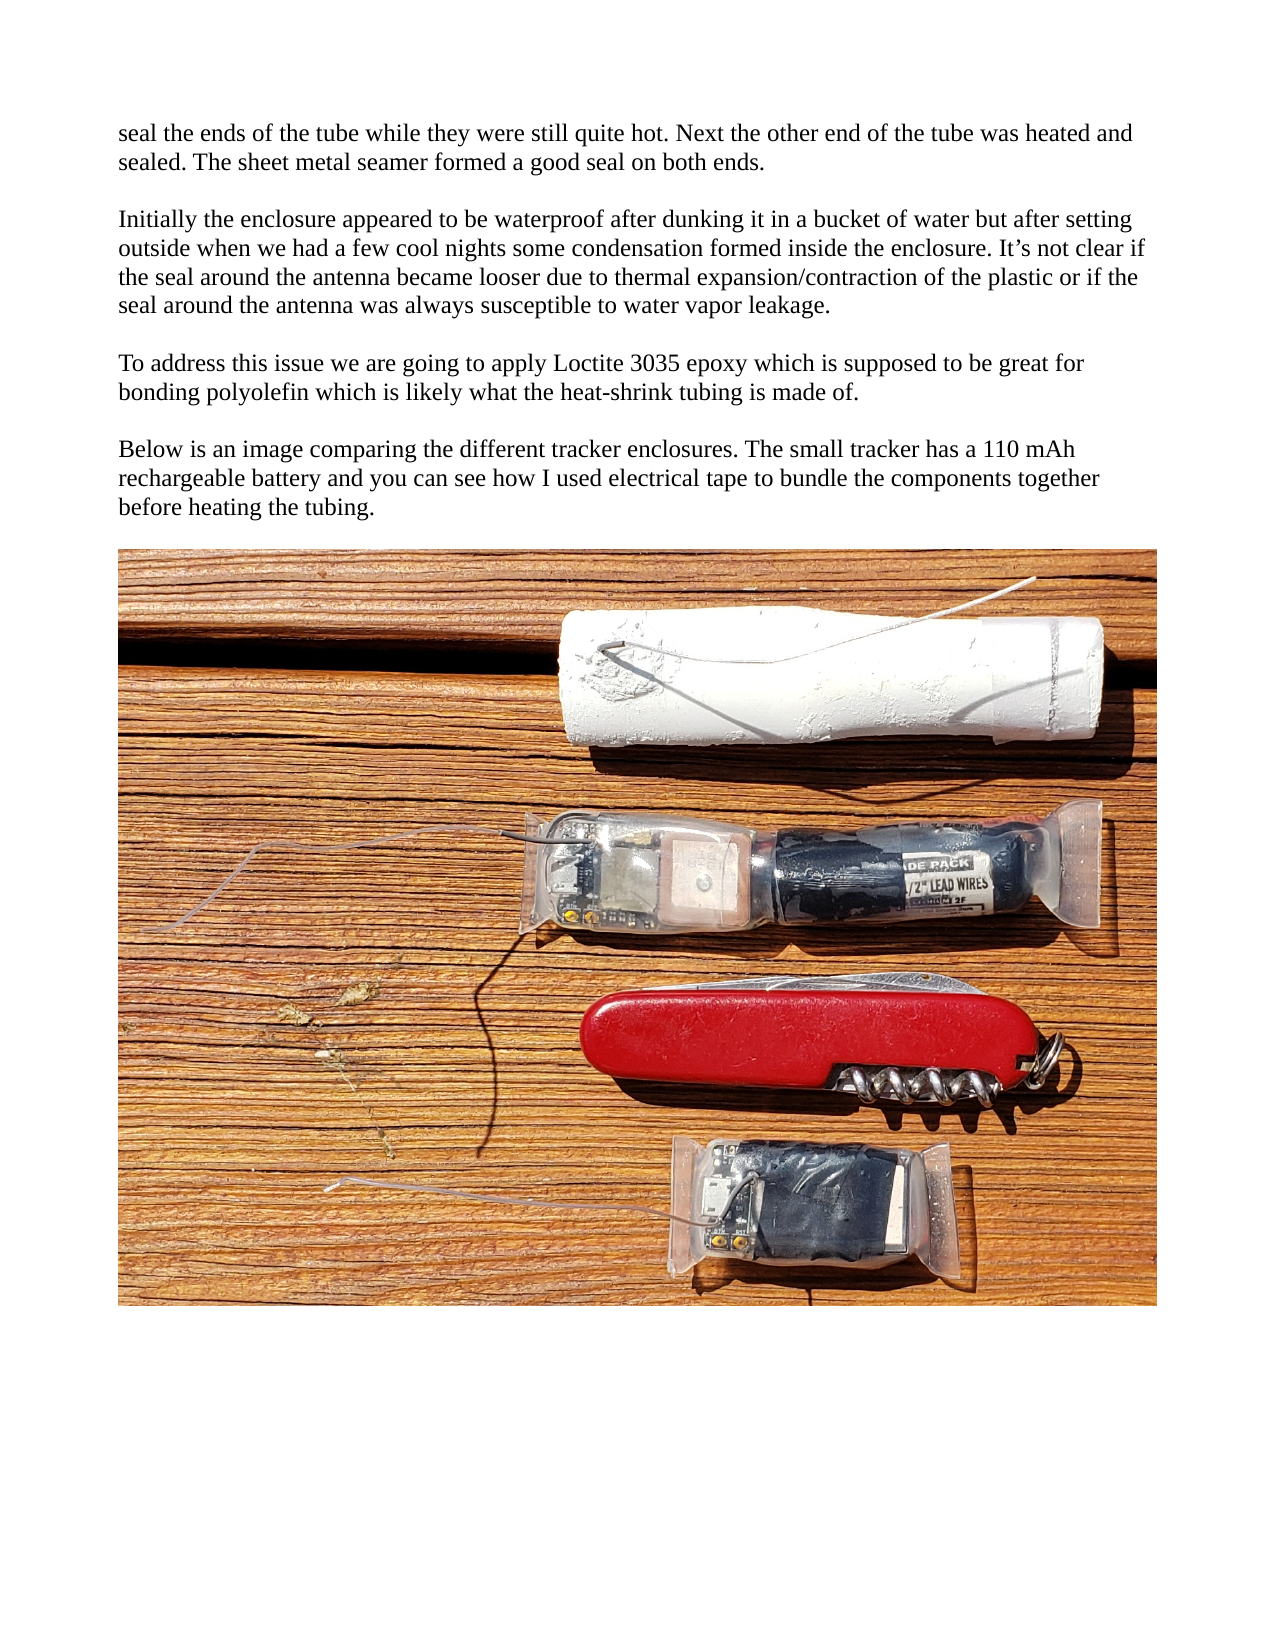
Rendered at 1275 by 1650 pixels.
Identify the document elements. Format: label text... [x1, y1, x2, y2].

picture [118, 549, 1157, 1306]
text Below is an image comparing the different tracker enclosures. The small tracker has a 110 mAh rechargeable battery and you can see how I used electrical tape to bundle the components together before heating the tubing. [118, 434, 1157, 521]
text To address this issue we are going to apply Loctite 3035 epoxy which is supposed to be great for bonding polyolefin which is likely what the heat-shrink tubing is made of. [118, 348, 1157, 406]
text seal the ends of the tube while they were still quite hot. Next the other end of the tube was heated and sealed. The sheet metal seamer formed a good seal on both ends. [118, 118, 1157, 176]
text Initially the enclosure appeared to be waterproof after dunking it in a bucket of water but after setting outside when we had a few cool nights some condensation formed inside the enclosure. It’s not clear if the seal around the antenna became looser due to thermal expansion/contraction of the plastic or if the seal around the antenna was always susceptible to water vapor leakage. [118, 204, 1157, 319]
